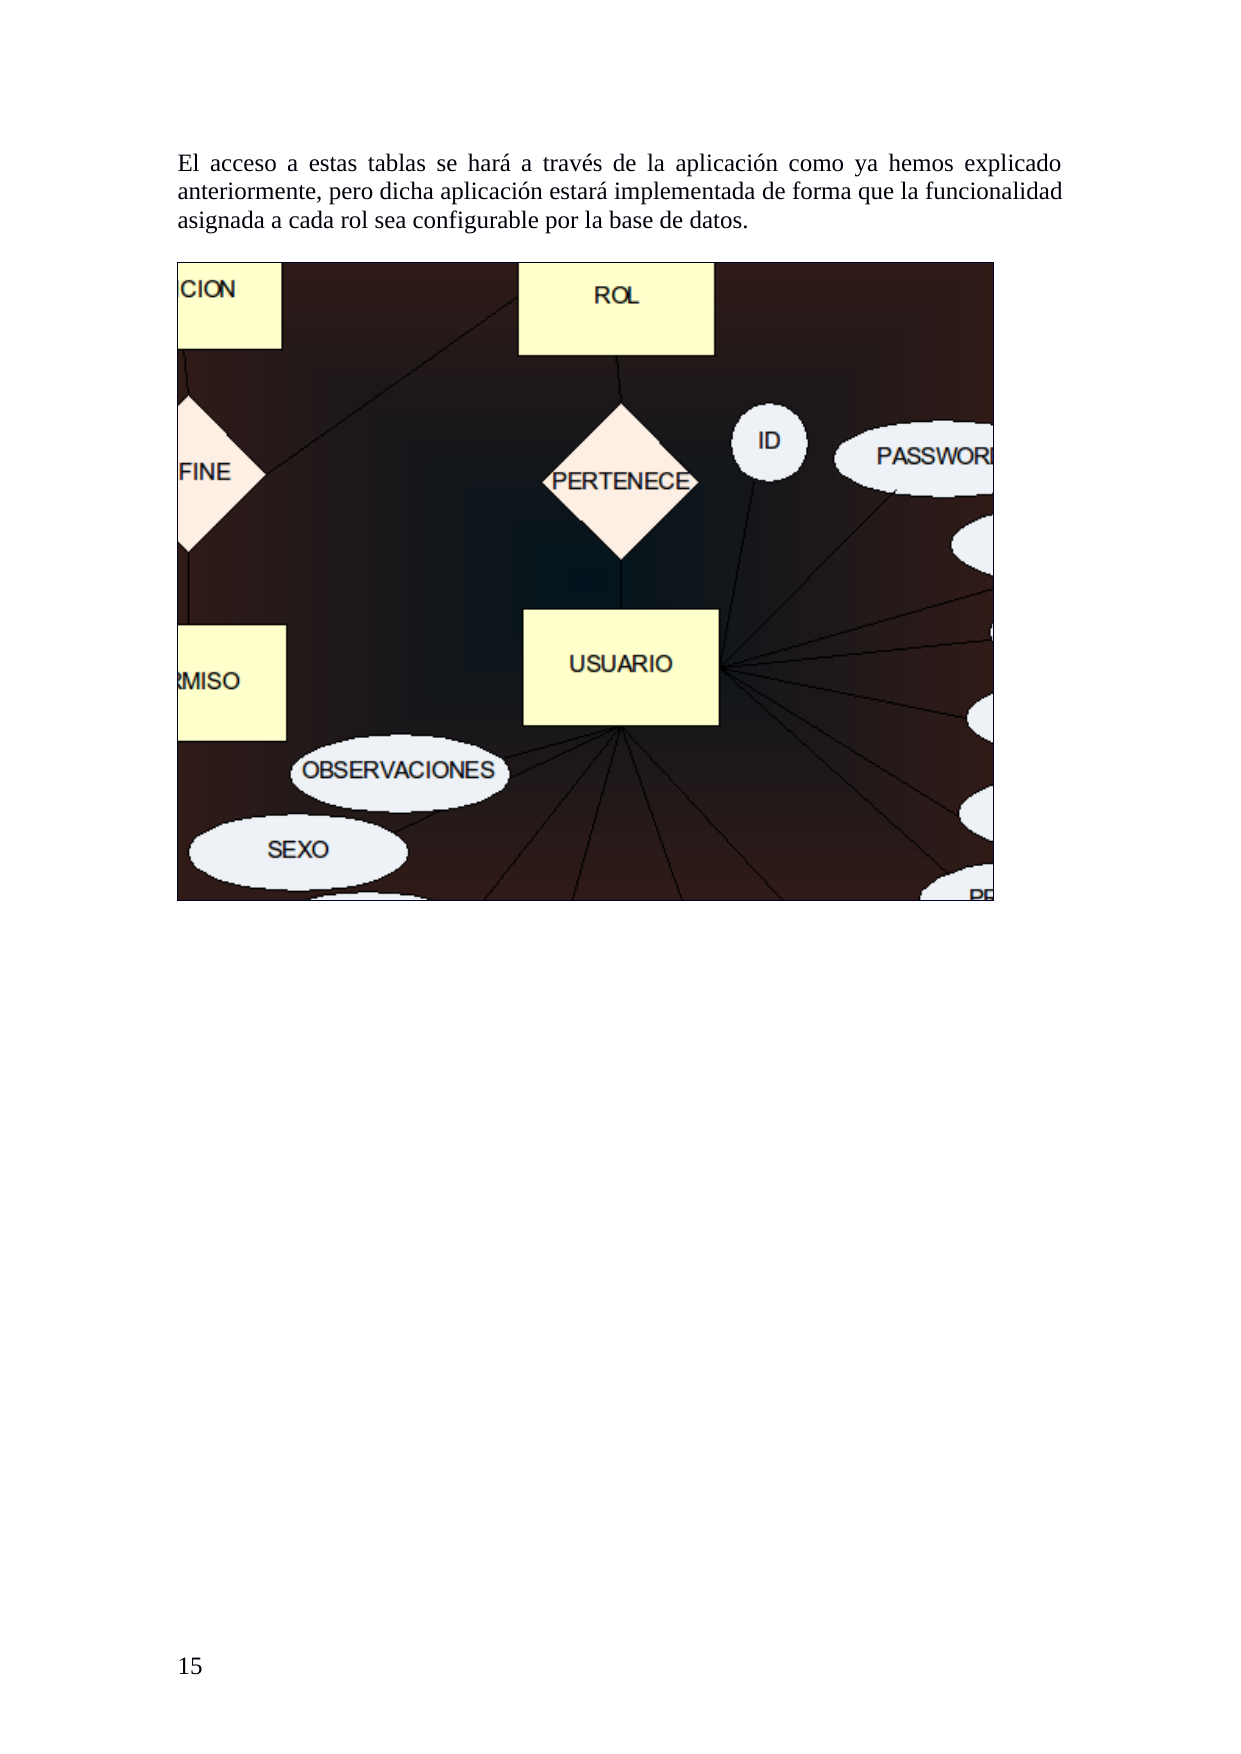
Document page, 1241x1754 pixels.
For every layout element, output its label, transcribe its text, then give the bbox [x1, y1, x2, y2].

text El acceso a estas tablas se hará a través de la aplicación como ya hemos explicado anteriormente, pero dicha aplicación estará implementada de forma que la funcionalidad asignada a cada rol sea configurable por la base de datos. [177, 148, 1063, 234]
text Esto será posible gracias al siguiente modelo: [177, 234, 1063, 263]
picture [185, 263, 986, 900]
